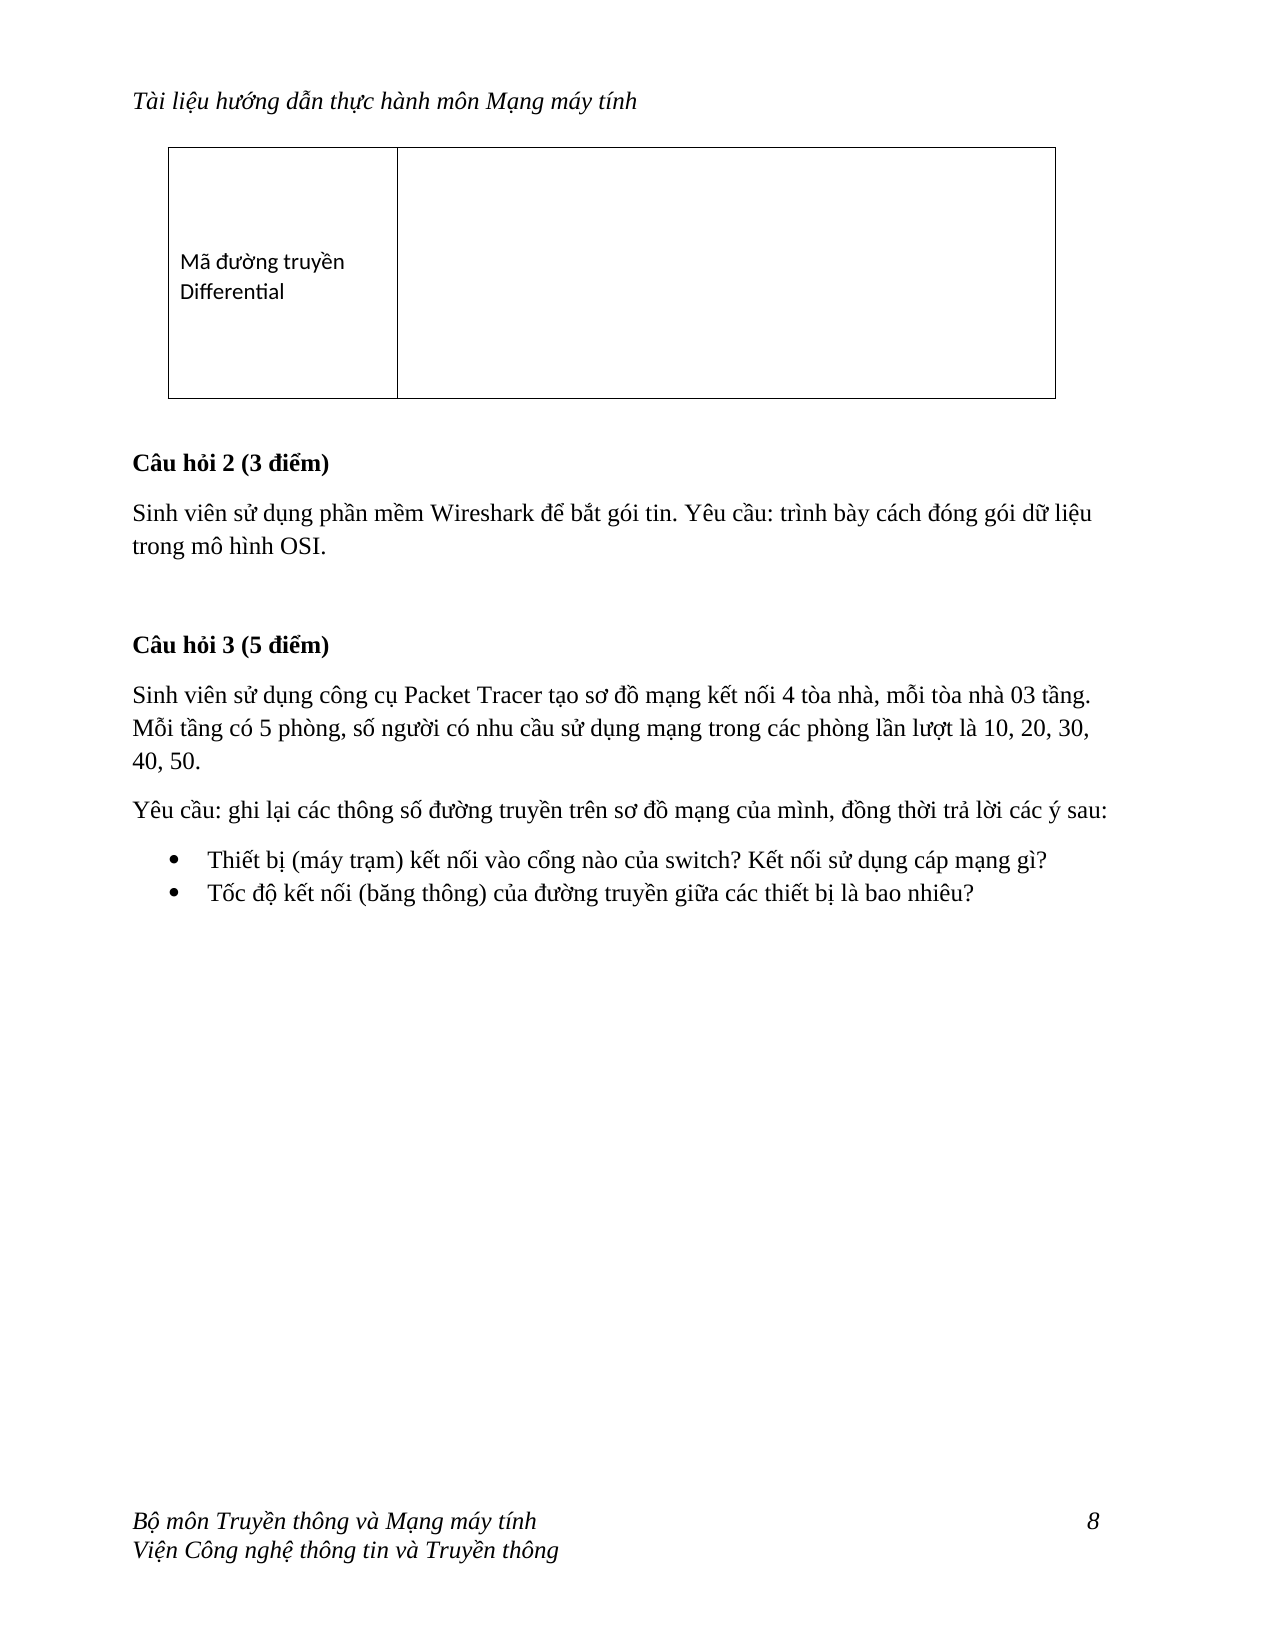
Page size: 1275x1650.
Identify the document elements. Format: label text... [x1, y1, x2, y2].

text Câu hỏi 2 (3 điểm) [132, 448, 1125, 477]
table_cell Mã đường truyền Differential [169, 148, 397, 397]
list Tốc độ kết nối (băng thông) của đường truyền giữa các thiết bị là bao nhiêu? [169, 878, 1125, 907]
list Thiết bị (máy trạm) kết nối vào cổng nào của switch? Kết nối sử dụng cáp mạng gì? [169, 845, 1125, 874]
table_cell [398, 148, 1055, 397]
text Sinh viên sử dụng công cụ Packet Tracer tạo sơ đồ mạng kết nối 4 tòa nhà, mỗi tòa nhà 03 tầng. Mỗi tầng có 5 phòng, số người có nhu cầu sử dụng mạng trong các phòng lần lượt là 10, 20, 30, 40, 50. [132, 680, 1125, 775]
text Sinh viên sử dụng phần mềm Wireshark để bắt gói tin. Yêu cầu: trình bày cách đóng gói dữ liệu trong mô hình OSI. [132, 498, 1125, 559]
text Câu hỏi 3 (5 điểm) [132, 630, 1125, 659]
text Yêu cầu: ghi lại các thông số đường truyền trên sơ đồ mạng của mình, đồng thời trả lời các ý sau: [132, 796, 1125, 824]
